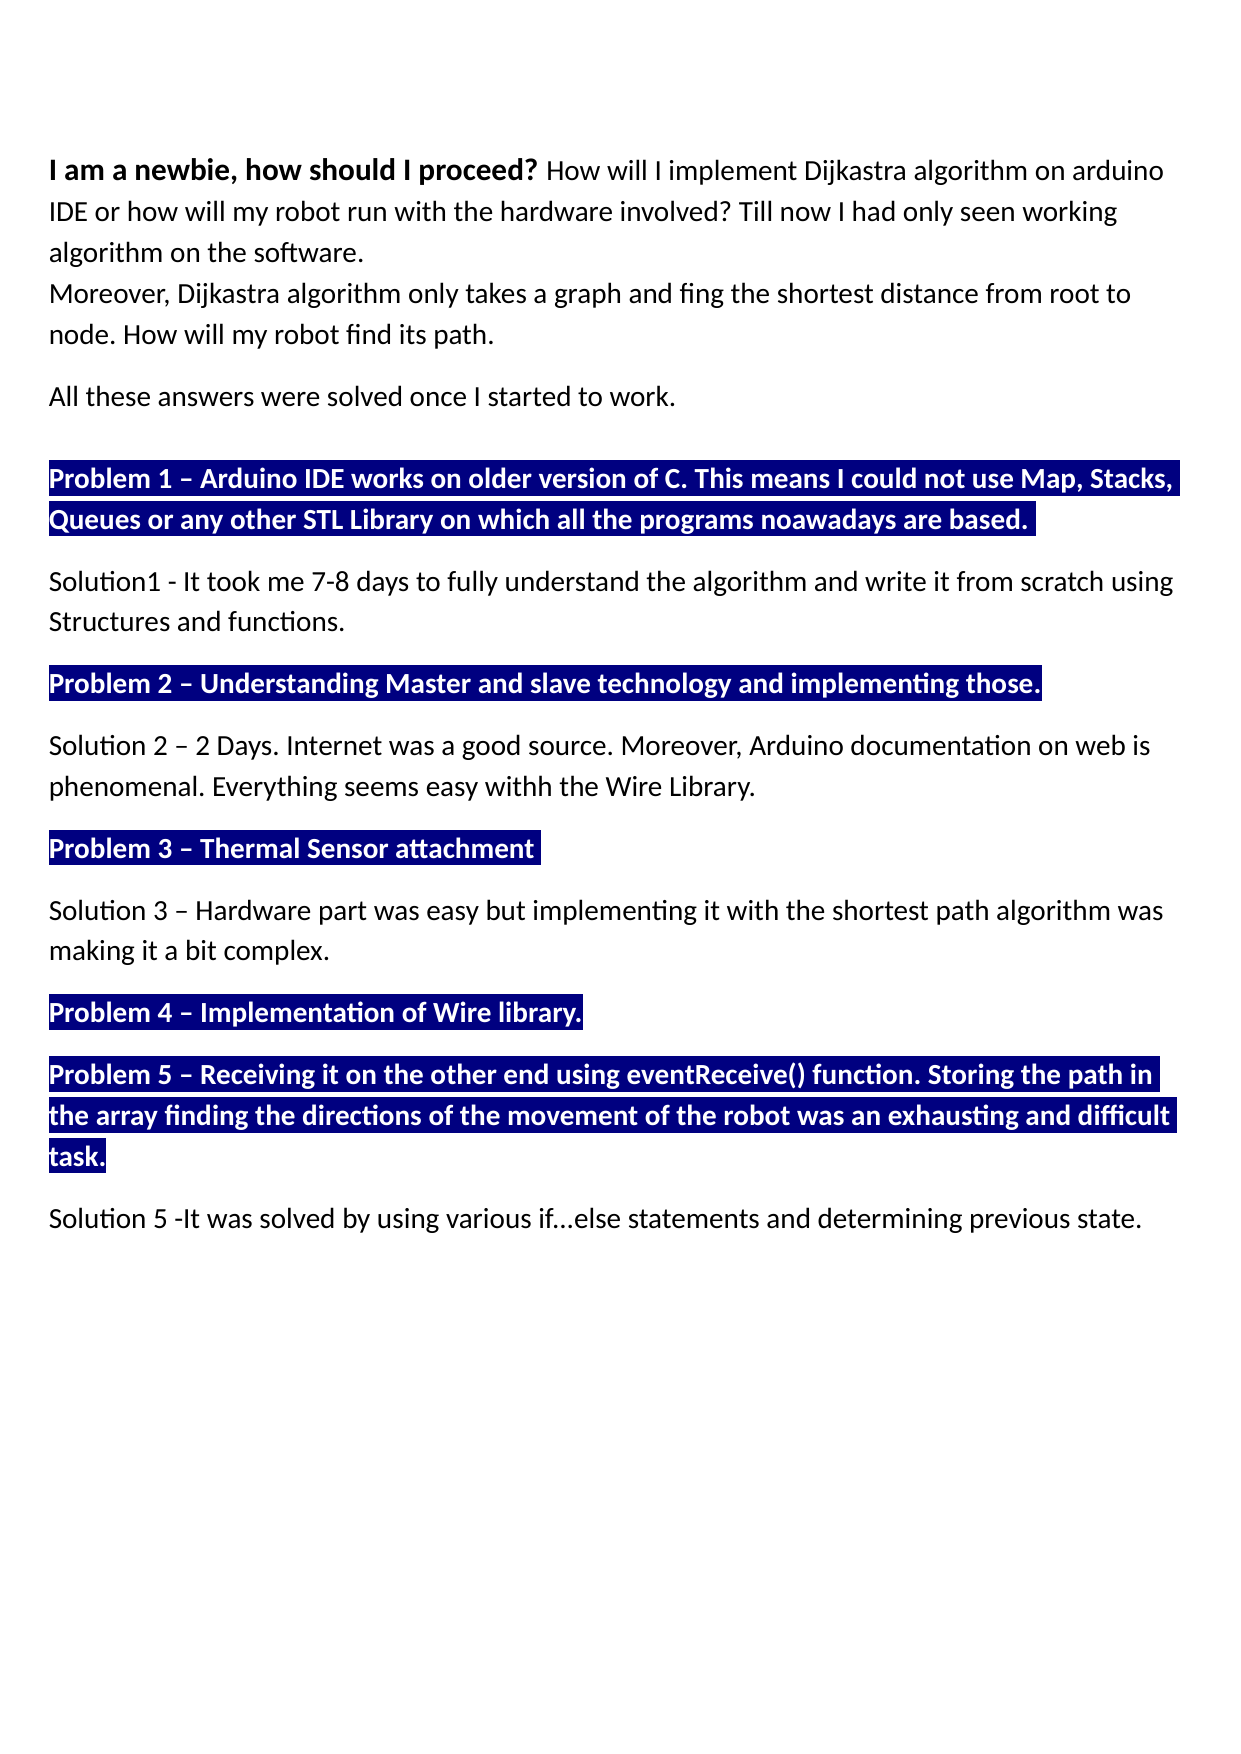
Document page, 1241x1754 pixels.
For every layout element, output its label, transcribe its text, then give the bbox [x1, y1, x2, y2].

text Solution 2 – 2 Days. Internet was a good source. Moreover, Arduino documentation on web is phenomenal. Everything seems easy withh the Wire Library. [48, 727, 1187, 804]
text Problem 5 – Receiving it on the other end using eventReceive() function. Storing the path in the array finding the directions of the movement of the robot was an exhausting and difficult task. [48, 1056, 1187, 1173]
text Problem 4 – Implementation of Wire library. [48, 994, 1187, 1030]
text I am a newbie, how should I proceed? How will I implement Dijkastra algorithm on arduino IDE or how will my robot run with the hardware involved? Till now I had only seen working algorithm on the software. Moreover, Dijkastra algorithm only takes a graph and fing the shortest distance from root to node. How will my robot find its path. [48, 150, 1187, 352]
text Problem 2 – Understanding Master and slave technology and implementing those. [48, 665, 1187, 701]
text Solution 5 -It was solved by using various if...else statements and determining previous state. [48, 1200, 1187, 1235]
text Solution1 - It took me 7-8 days to fully understand the algorithm and write it from scratch using Structures and functions. [48, 563, 1187, 639]
text Problem 3 – Thermal Sensor attachment [48, 830, 1187, 865]
text Solution 3 – Hardware part was easy but implementing it with the shortest path algorithm was making it a bit complex. [48, 892, 1187, 968]
text All these answers were solved once I started to work. Problem 1 – Arduino IDE works on older version of C. This means I could not use Map, Stacks, Queues or any other STL Library on which all the programs noawadays are based. [48, 378, 1187, 536]
